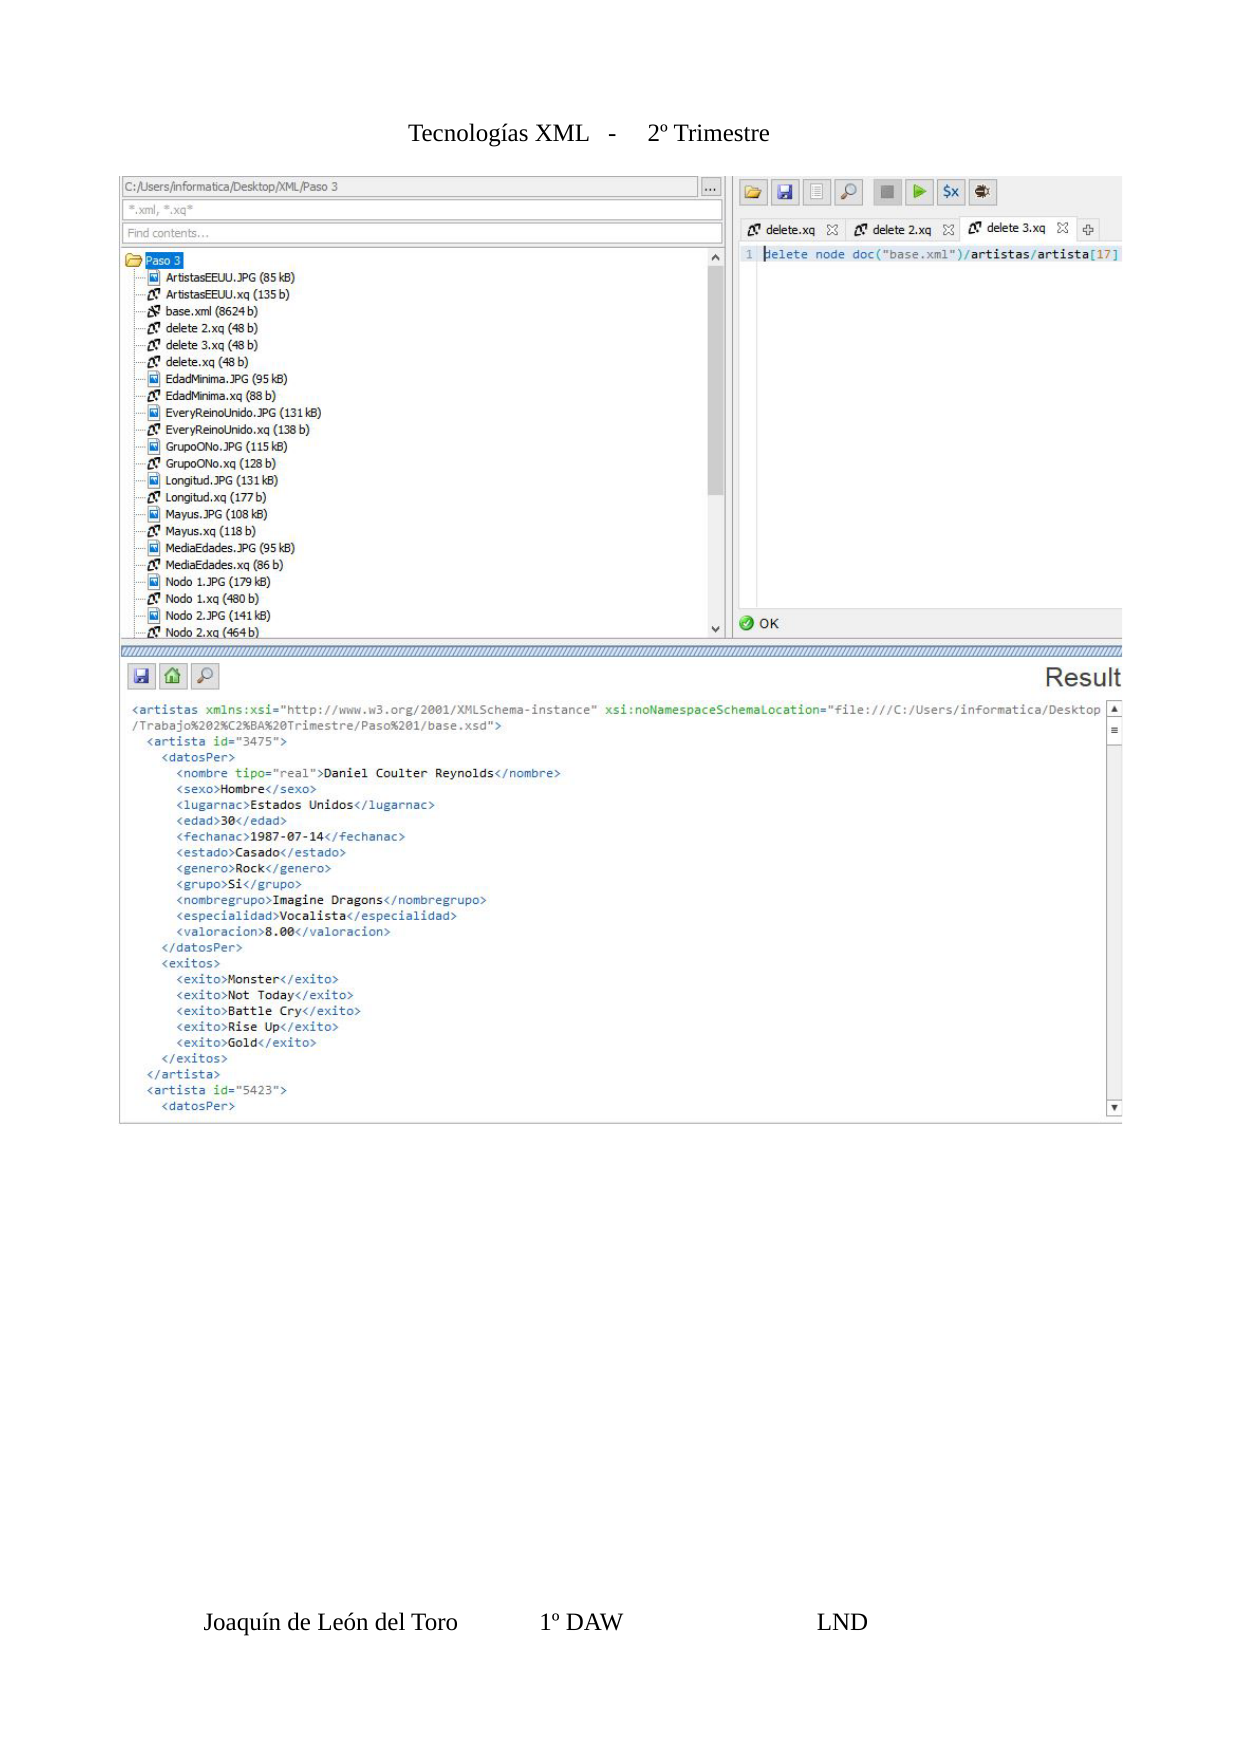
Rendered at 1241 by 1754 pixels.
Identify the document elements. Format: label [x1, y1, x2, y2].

picture [118, 176, 1123, 1126]
